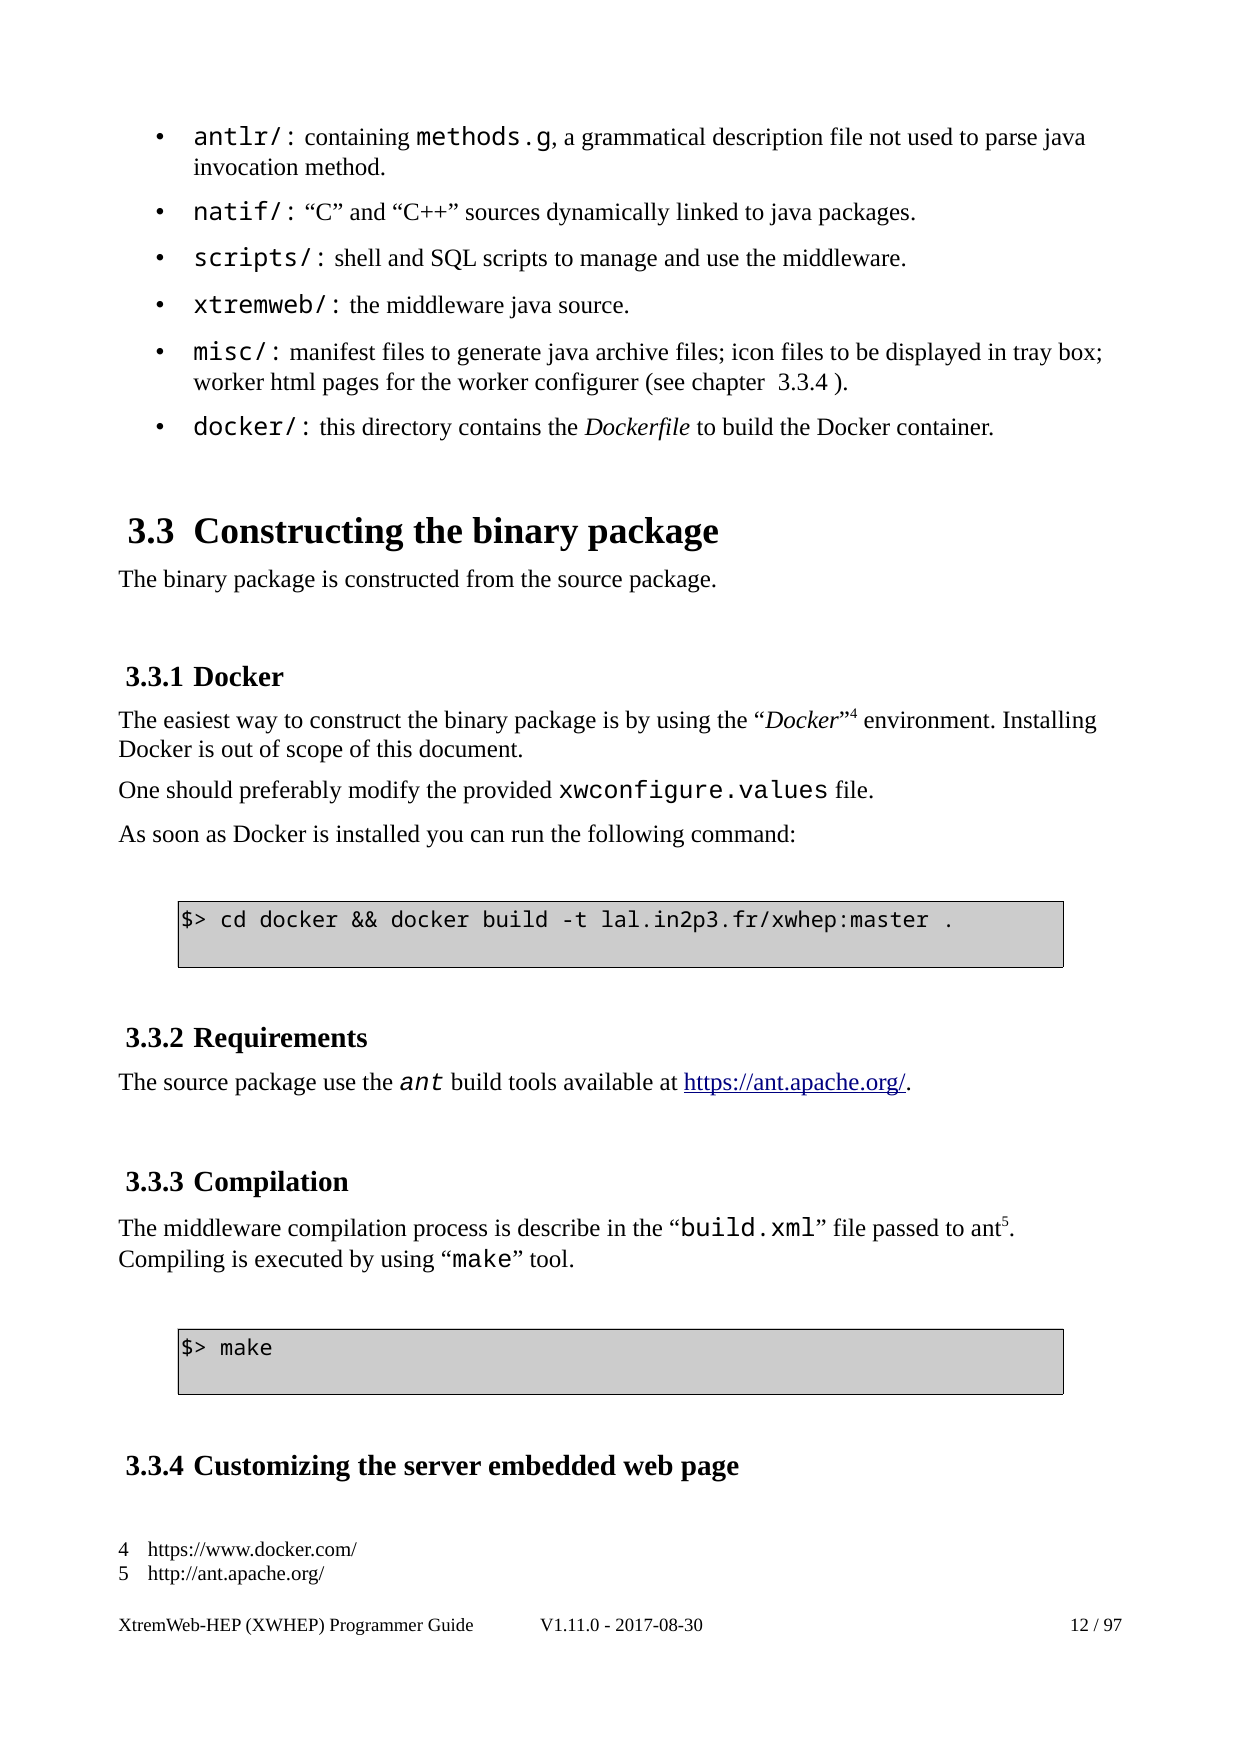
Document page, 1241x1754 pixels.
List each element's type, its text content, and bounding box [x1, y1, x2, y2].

list scripts/: shell and SQL scripts to manage and use the middleware. [156, 240, 1122, 274]
text The binary package is constructed from the source package. [118, 564, 1122, 593]
list antlr/: containing methods.g, a grammatical description file not used to parse java invocation method. [156, 118, 1122, 181]
text $> make [179, 1330, 1063, 1358]
subtitle Docker [118, 659, 1122, 693]
text https://www.docker.com/ [118, 1537, 1122, 1561]
text The easiest way to construct the binary package is by using the “Docker” environment. Installing Docker is out of scope of this document. [118, 705, 1122, 763]
text As soon as Docker is installed you can run the following command: [118, 819, 1122, 847]
text The middleware compilation process is describe in the “build.xml” file passed to ant. Compiling is executed by using “make” tool. [118, 1210, 1122, 1275]
text One should preferably modify the provided xwconfigure.values file. [118, 775, 1122, 806]
list natif/: “C” and “C++” sources dynamically linked to java packages. [156, 193, 1122, 227]
text http://ant.apache.org/ [118, 1561, 1122, 1585]
subtitle Customizing the server embedded web page [118, 1448, 1122, 1481]
list xtremweb/: the middleware java source. [156, 287, 1122, 321]
list misc/: manifest files to generate java archive files; icon files to be displayed in tray box; worker html pages for the worker configurer (see chapter 3.3.4). [156, 333, 1122, 396]
subtitle Constructing the binary package [118, 509, 1122, 552]
subtitle Requirements [118, 1021, 1122, 1054]
list docker/: this directory contains the Dockerfile to build the Docker container. [156, 408, 1122, 442]
text $> cd docker && docker build -t lal.in2p3.fr/xwhep:master . [179, 902, 1063, 931]
text The source package use the ant build tools available at https://ant.apache.org/. [118, 1067, 1122, 1097]
subtitle Compilation [118, 1164, 1122, 1197]
